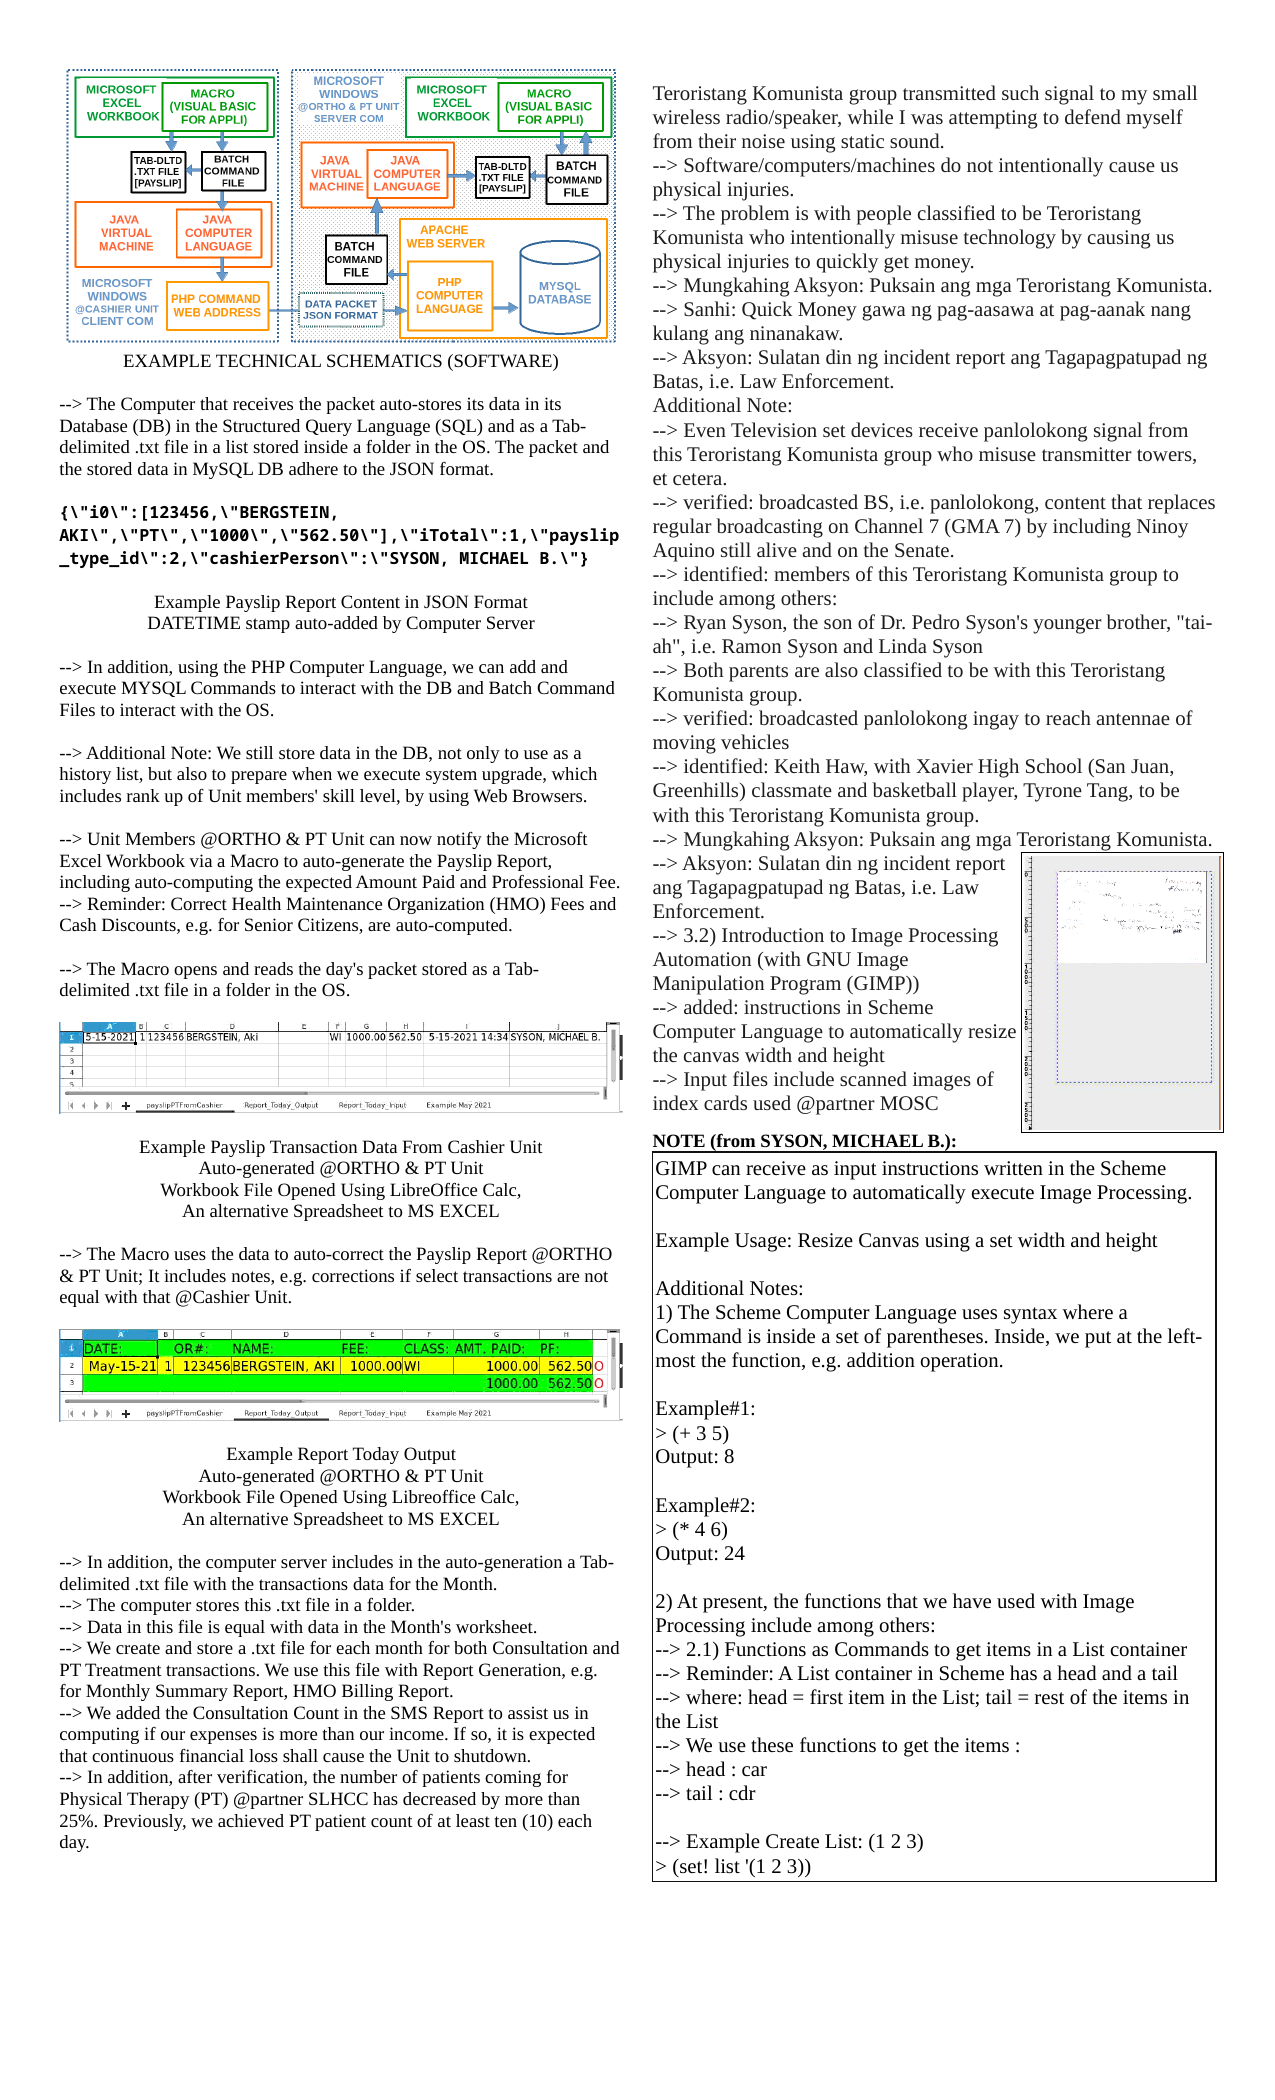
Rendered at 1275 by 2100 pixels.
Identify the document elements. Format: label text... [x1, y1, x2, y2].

text DATETIME stamp auto-added by Computer Server [59, 612, 623, 634]
text --> Aksyon: Sulatan din ng incident report ang Tagapagpatupad ng Batas, i.e. Law Enforcement. [652, 851, 1216, 923]
text {\"i0\":[123456,\"BERGSTEIN, AKI\",\"PT\",\"1000\",\"562.50\"],\"iTotal\":1,\"payslip_type_id\":2,\"cashierPerson\":\"SYSON, MICHAEL B.\"} [59, 501, 623, 569]
text --> The Computer that receives the packet auto-stores its data in its Database (DB) in the Structured Query Language (SQL) and as a Tab-delimited .txt file in a list stored inside a folder in the OS. The packet and the stored data in MySQL DB adhere to the JSON format. [59, 393, 623, 479]
text --> verified: broadcasted BS, i.e. panlolokong, content that replaces regular broadcasting on Channel 7 (GMA 7) by including Ninoy Aquino still alive and on the Senate. [652, 490, 1216, 562]
text --> The Macro opens and reads the day's packet stored as a Tab-delimited .txt file in a folder in the OS. [59, 957, 623, 1001]
text --> The Macro uses the data to auto-correct the Payslip Report @ORTHO & PT Unit; It includes notes, e.g. corrections if select transactions are not equal with that @Cashier Unit. [59, 1243, 623, 1308]
picture [59, 1022, 623, 1114]
text --> 3.2) Introduction to Image Processing Automation (with GNU Image Manipulation Program (GIMP)) [652, 923, 1021, 995]
text [1025, 995, 1216, 1067]
text --> Aksyon: Sulatan din ng incident report ang Tagapagpatupad ng Batas, i.e. Law Enforcement. [652, 345, 1216, 393]
text An alternative Spreadsheet to MS EXCEL [59, 1200, 623, 1222]
text --> The problem is with people classified to be Teroristang Komunista who intentionally misuse technology by causing us physical injuries to quickly get money. [652, 201, 1216, 273]
text --> Both parents are also classified to be with this Teroristang Komunista group. [652, 658, 1216, 706]
text EXAMPLE TECHNICAL SCHEMATICS (SOFTWARE) [59, 351, 623, 372]
text --> Unit Members @ORTHO & PT Unit can now notify the Microsoft Excel Workbook via a Macro to auto-generate the Payslip Report, including auto-computing the expected Amount Paid and Professional Fee. [59, 828, 623, 893]
text --> identified: members of this Teroristang Komunista group to include among others: [652, 562, 1216, 610]
text --> The computer stores this .txt file in a folder. [59, 1594, 623, 1616]
text [1022, 853, 1223, 1132]
text --> Even Television set devices receive panlolokong signal from this Teroristang Komunista group who misuse transmitter towers, et cetera. [652, 417, 1216, 490]
text --> In addition, the computer server includes in the auto-generation a Tab-delimited .txt file with the transactions data for the Month. [59, 1551, 623, 1594]
text --> In addition, using the PHP Computer Language, we can add and execute MYSQL Commands to interact with the DB and Batch Command Files to interact with the OS. [59, 656, 623, 720]
text --> In addition, after verification, the number of patients coming for Physical Therapy (PT) @partner SLHCC has decreased by more than 25%. Previously, we achieved PT patient count of at least ten (10) each day. [59, 1766, 623, 1853]
text [1025, 923, 1216, 995]
text --> Software/computers/machines do not intentionally cause us physical injuries. [652, 153, 1216, 201]
text NOTE (from SYSON, MICHAEL B.): [652, 1130, 1216, 1151]
text --> Data in this file is equal with data in the Month's worksheet. [59, 1616, 623, 1637]
text --> We create and store a .txt file for each month for both Consultation and PT Treatment transactions. We use this file with Report Generation, e.g. for Monthly Summary Report, HMO Billing Report. [59, 1637, 623, 1702]
text --> Mungkahing Aksyon: Puksain ang mga Teroristang Komunista. [652, 273, 1216, 297]
text Teroristang Komunista group transmitted such signal to my small wireless radio/speaker, while I was attempting to defend myself from their noise using static sound. [652, 81, 1216, 153]
text Example Payslip Transaction Data From Cashier Unit [59, 1136, 623, 1157]
text [1025, 1067, 1216, 1115]
text --> We added the Consultation Count in the SMS Report to assist us in computing if our expenses is more than our income. If so, it is expected that continuous financial loss shall cause the Unit to shutdown. [59, 1702, 623, 1766]
text --> Mungkahing Aksyon: Puksain ang mga Teroristang Komunista. [652, 827, 1216, 851]
text Additional Note: [652, 393, 1216, 417]
text Auto-generated @ORTHO & PT Unit [59, 1464, 623, 1486]
text --> Additional Note: We still store data in the DB, not only to use as a history list, but also to prepare when we execute system upgrade, which includes rank up of Unit members' skill level, by using Web Browsers. [59, 742, 623, 806]
text --> verified: broadcasted panlolokong ingay to reach antennae of moving vehicles [652, 706, 1216, 754]
text --> Reminder: Correct Health Maintenance Organization (HMO) Fees and Cash Discounts, e.g. for Senior Citizens, are auto-computed. [59, 893, 623, 936]
text Auto-generated @ORTHO & PT Unit [59, 1157, 623, 1179]
text --> Sanhi: Quick Money gawa ng pag-aasawa at pag-aanak nang kulang ang ninanakaw. [652, 297, 1216, 345]
table_header GIMP can receive as input instructions written in the Scheme Computer Language to automatically execute Image Processing. Example Usage: Resize Canvas using a set width and height Additional Notes: 1) The Scheme Computer Language uses syntax where a Command is inside a set of parentheses. Inside, we put at the left-most the function, e.g. addition operation. Example#1: > (+ 3 5) Output: 8 Example#2: > (* 4 6) Output: 24 2) At present, the functions that we have used with Image Processing include among others: --> 2.1) Functions as Commands to get items in a List container --> Reminder: A List container in Scheme has a head and a tail --> where: head = first item in the List; tail = rest of the items in the List --> We use these functions to get the items : --> head : car --> tail : cdr --> Example Create List: (1 2 3) > (set! list '(1 2 3)) [653, 1153, 1215, 1881]
text Workbook File Opened Using Libreoffice Calc, [59, 1486, 623, 1508]
text Example Report Today Output [59, 1443, 623, 1464]
text --> added: instructions in Scheme Computer Language to automatically resize the canvas width and height [652, 995, 1021, 1067]
text --> Input files include scanned images of index cards used @partner MOSC [652, 1067, 1021, 1115]
picture [59, 59, 623, 351]
text An alternative Spreadsheet to MS EXCEL [59, 1508, 623, 1529]
text --> Ryan Syson, the son of Dr. Pedro Syson's younger brother, "tai-ah", i.e. Ramon Syson and Linda Syson [652, 610, 1216, 658]
text Workbook File Opened Using LibreOffice Calc, [59, 1179, 623, 1200]
text Example Payslip Report Content in JSON Format [59, 591, 623, 612]
text --> identified: Keith Haw, with Xavier High School (San Juan, Greenhills) classmate and basketball player, Tyrone Tang, to be with this Teroristang Komunista group. [652, 754, 1216, 827]
picture [59, 1329, 623, 1422]
